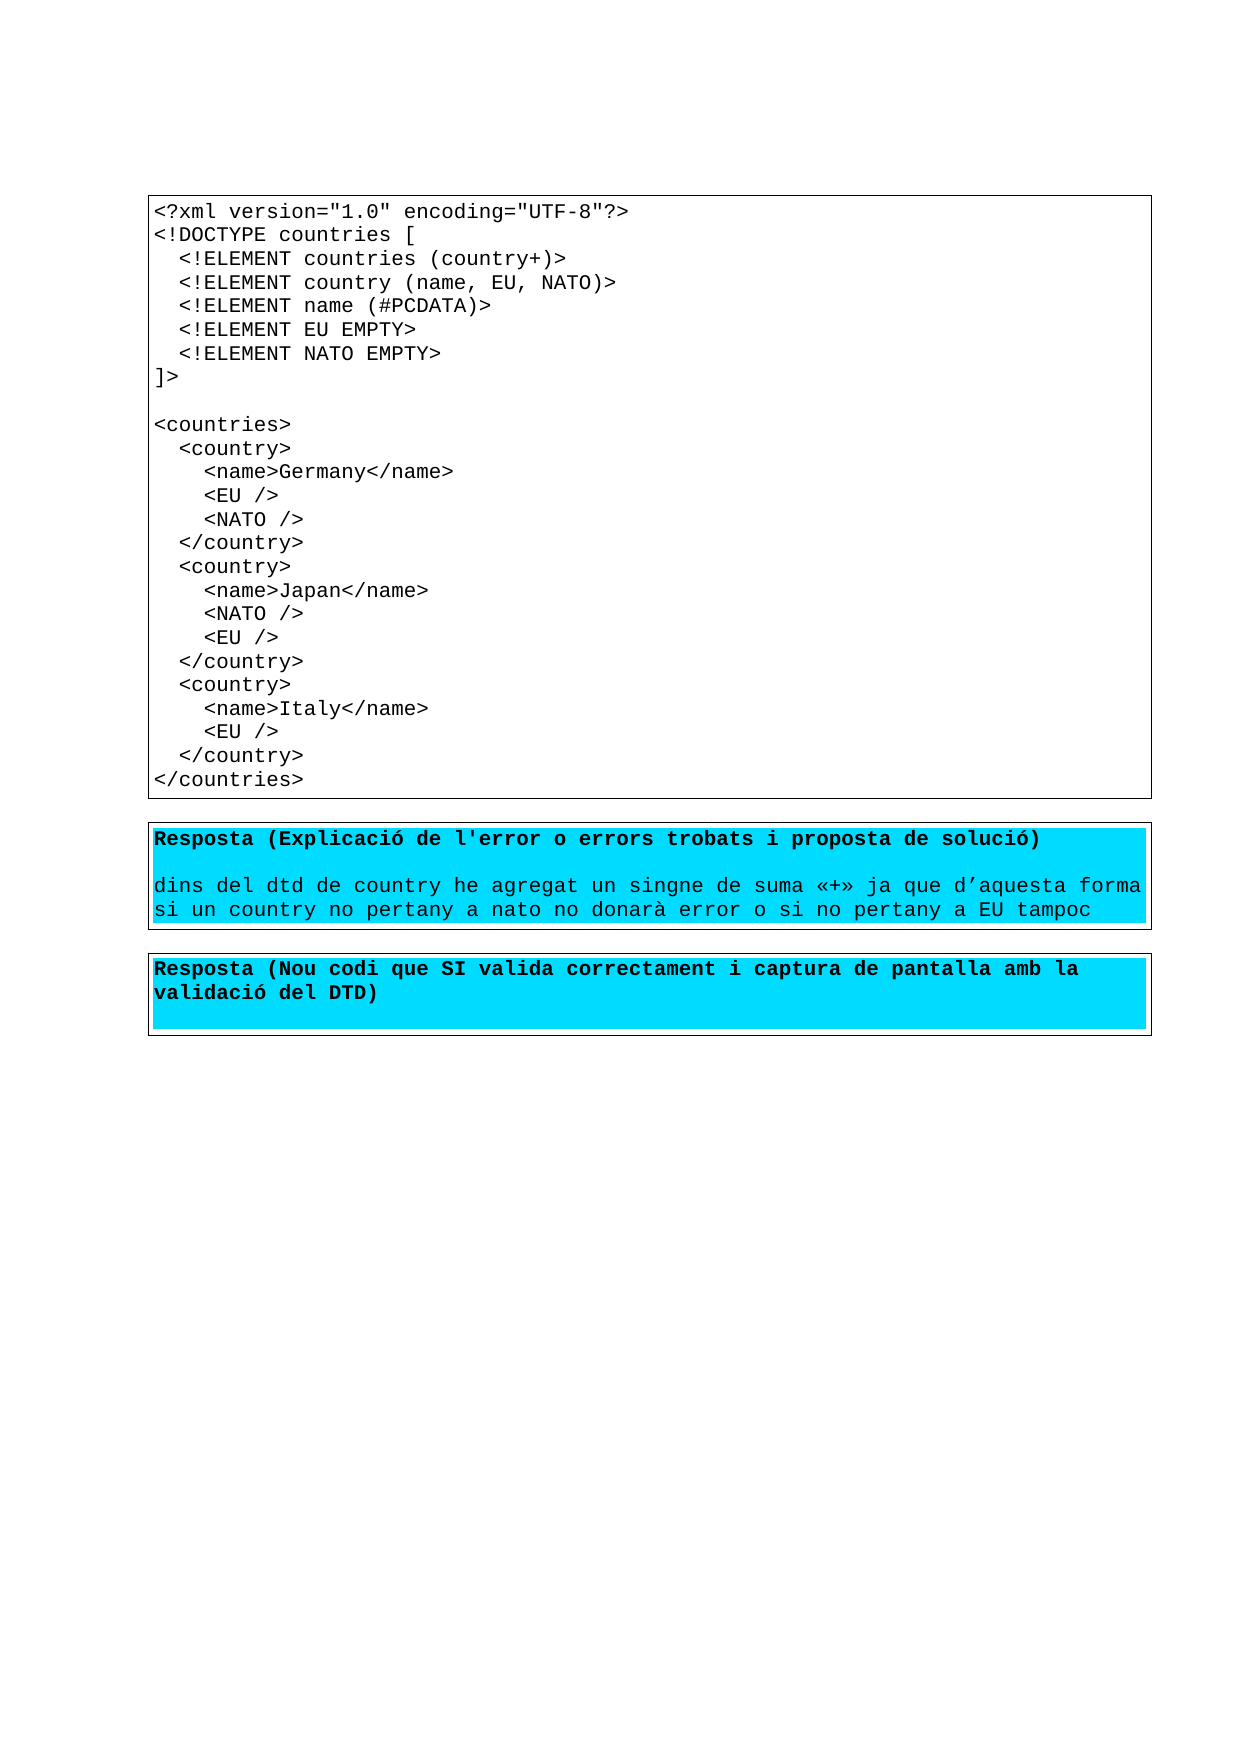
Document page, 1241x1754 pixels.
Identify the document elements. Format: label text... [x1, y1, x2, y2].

table_header <?xml version="1.0" encoding="UTF-8"?> <!DOCTYPE countries [ <!ELEMENT countries (country+)> <!ELEMENT country (name, EU, NATO)> <!ELEMENT name (#PCDATA)> <!ELEMENT EU EMPTY> <!ELEMENT NATO EMPTY> ]> <countries> <country> <name>Germany</name> <EU /> <NATO /> </country> <country> <name>Japan</name> <NATO /> <EU /> </country> <country> <name>Italy</name> <EU /> </country> </countries> [149, 196, 1151, 798]
table_header Resposta (Nou codi que SI valida correctament i captura de pantalla amb la validació del DTD) [149, 954, 1151, 1035]
table_header Resposta (Explicació de l'error o errors trobats i proposta de solució) dins del dtd de country he agregat un singne de suma «+» ja que d’aquesta forma si un country no pertany a nato no donarà error o si no pertany a EU tampoc [149, 823, 1151, 928]
